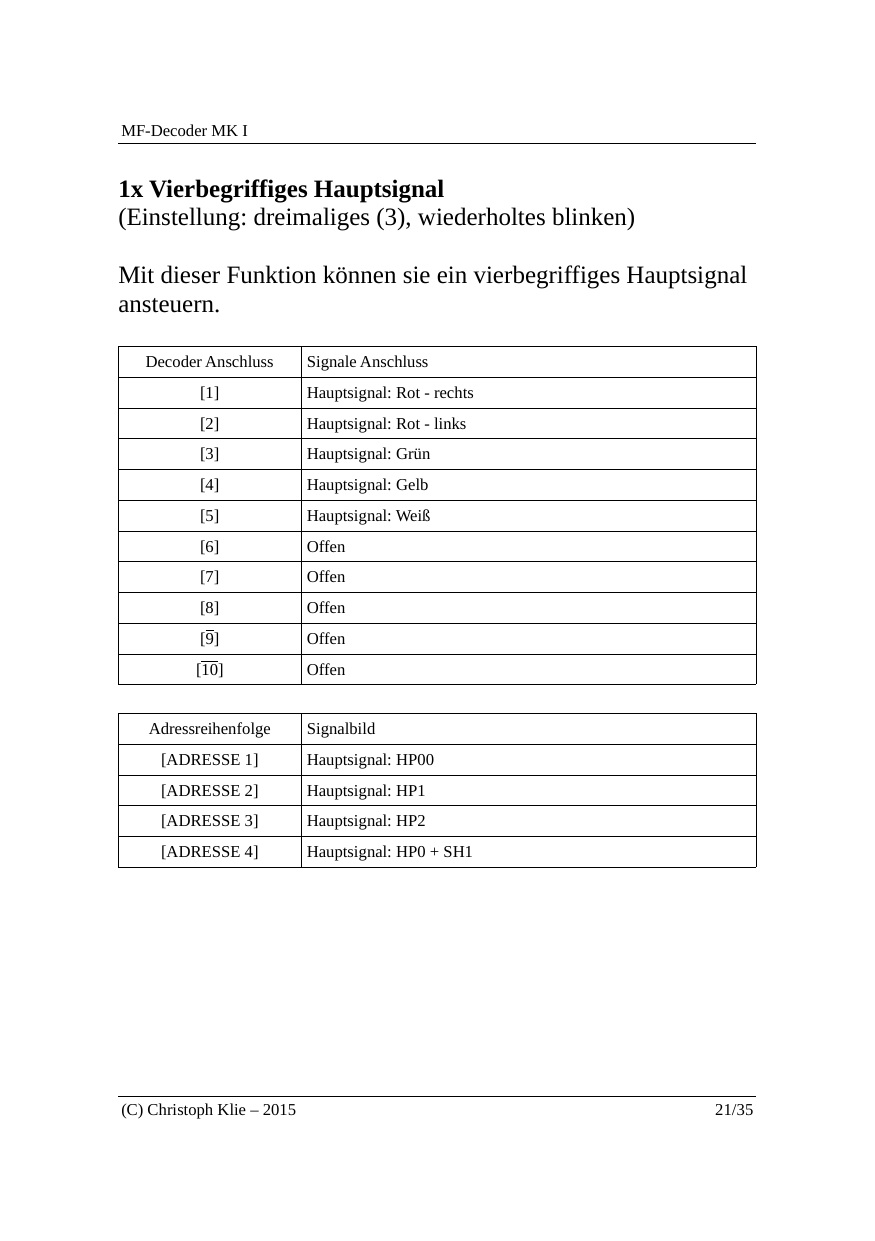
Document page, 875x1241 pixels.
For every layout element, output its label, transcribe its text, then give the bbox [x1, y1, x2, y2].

table_cell [3] [119, 439, 301, 469]
table_cell Hauptsignal: Grün [302, 439, 756, 469]
table_cell Hauptsignal: Rot - rechts [302, 378, 756, 408]
table_header Signale Anschluss [302, 347, 756, 377]
table_cell Hauptsignal: HP0 + SH1 [302, 837, 756, 867]
table_cell [6] [119, 532, 301, 561]
table_cell Hauptsignal: Weiß [302, 501, 756, 531]
table_cell [7] [119, 562, 301, 592]
table_cell [10] [119, 655, 301, 684]
table_header Signalbild [302, 714, 756, 744]
table_cell [5] [119, 501, 301, 531]
text 1x Vierbegriffiges Hauptsignal [118, 174, 756, 202]
table_cell Offen [302, 562, 756, 592]
table_header Adressreihenfolge [119, 714, 301, 744]
table_cell [ADRESSE 1] [119, 745, 301, 774]
table_cell [2] [119, 409, 301, 438]
table_cell [8] [119, 593, 301, 623]
table_cell Offen [302, 624, 756, 653]
text Mit dieser Funktion können sie ein vierbegriffiges Hauptsignal ansteuern. [118, 260, 756, 317]
table_cell Offen [302, 593, 756, 623]
table_cell Hauptsignal: HP2 [302, 806, 756, 836]
table_cell Hauptsignal: HP00 [302, 745, 756, 774]
table_cell [1] [119, 378, 301, 408]
table_cell Offen [302, 655, 756, 684]
table_cell [4] [119, 470, 301, 500]
table_cell Offen [302, 532, 756, 561]
table_cell [ADRESSE 2] [119, 776, 301, 805]
table_cell [ADRESSE 3] [119, 806, 301, 836]
table_cell [9] [119, 624, 301, 653]
table_cell Hauptsignal: Gelb [302, 470, 756, 500]
table_header Decoder Anschluss [119, 347, 301, 377]
text (Einstellung: dreimaliges (3), wiederholtes blinken) [118, 202, 756, 231]
table_cell [ADRESSE 4] [119, 837, 301, 867]
table_cell Hauptsignal: Rot - links [302, 409, 756, 438]
table_cell Hauptsignal: HP1 [302, 776, 756, 805]
